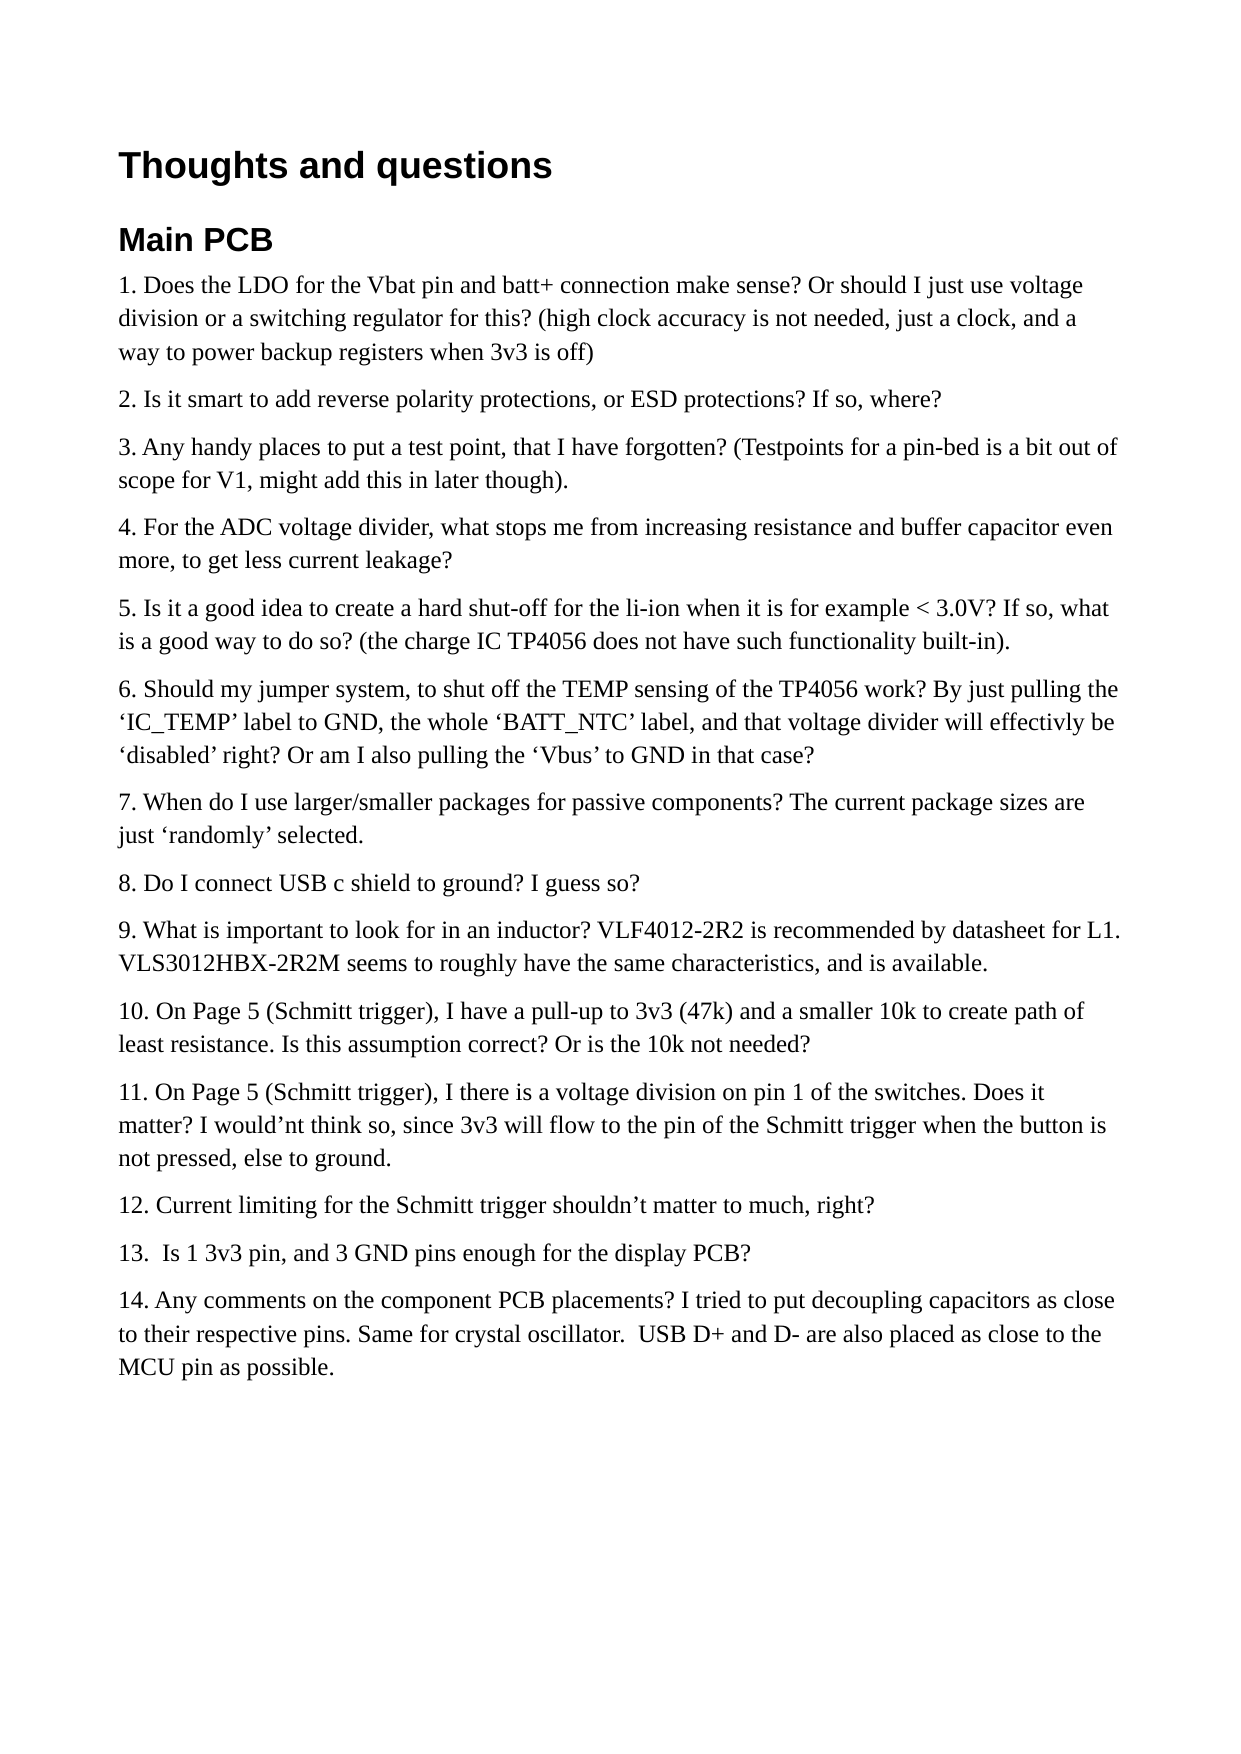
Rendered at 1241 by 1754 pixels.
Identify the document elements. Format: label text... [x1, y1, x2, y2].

text 14. Any comments on the component PCB placements? I tried to put decoupling capacitors as close to their respective pins. Same for crystal oscillator. USB D+ and D- are also placed as close to the MCU pin as possible. [118, 1286, 1122, 1380]
text 8. Do I connect USB c shield to ground? I guess so? [118, 868, 1122, 897]
text 11. On Page 5 (Schmitt trigger), I there is a voltage division on pin 1 of the switches. Does it matter? I would’nt think so, since 3v3 will flow to the pin of the Schmitt trigger when the button is not pressed, else to ground. [118, 1077, 1122, 1172]
text 10. On Page 5 (Schmitt trigger), I have a pull-up to 3v3 (47k) and a smaller 10k to create path of least resistance. Is this assumption correct? Or is the 10k not needed? [118, 996, 1122, 1058]
text 3. Any handy places to put a test point, that I have forgotten? (Testpoints for a pin-bed is a bit out of scope for V1, might add this in later though). [118, 432, 1122, 493]
text 9. What is important to look for in an inductor? VLF4012-2R2 is recommended by datasheet for L1. VLS3012HBX-2R2M seems to roughly have the same characteristics, and is available. [118, 916, 1122, 977]
subtitle Thoughts and questions [118, 143, 1122, 186]
text 13. Is 1 3v3 pin, and 3 GND pins enough for the display PCB? [118, 1238, 1122, 1267]
text 4. For the ADC voltage divider, what stops me from increasing resistance and buffer capacitor even more, to get less current leakage? [118, 512, 1122, 574]
text 6. Should my jumper system, to shut off the TEMP sensing of the TP4056 work? By just pulling the ‘IC_TEMP’ label to GND, the whole ‘BATT_NTC’ label, and that voltage divider will effectivly be ‘disabled’ right? Or am I also pulling the ‘Vbus’ to GND in that case? [118, 674, 1122, 768]
subtitle Main PCB [118, 219, 1122, 258]
text 12. Current limiting for the Schmitt trigger shouldn’t matter to much, right? [118, 1190, 1122, 1219]
text 5. Is it a good idea to create a hard shut-off for the li-ion when it is for example < 3.0V? If so, what is a good way to do so? (the charge IC TP4056 does not have such functionality built-in). [118, 593, 1122, 655]
text 2. Is it smart to add reverse polarity protections, or ESD protections? If so, where? [118, 384, 1122, 413]
text 1. Does the LDO for the Vbat pin and batt+ connection make sense? Or should I just use voltage division or a switching regulator for this? (high clock accuracy is not needed, just a clock, and a way to power backup registers when 3v3 is off) [118, 271, 1122, 365]
text 7. When do I use larger/smaller packages for passive components? The current package sizes are just ‘randomly’ selected. [118, 787, 1122, 849]
